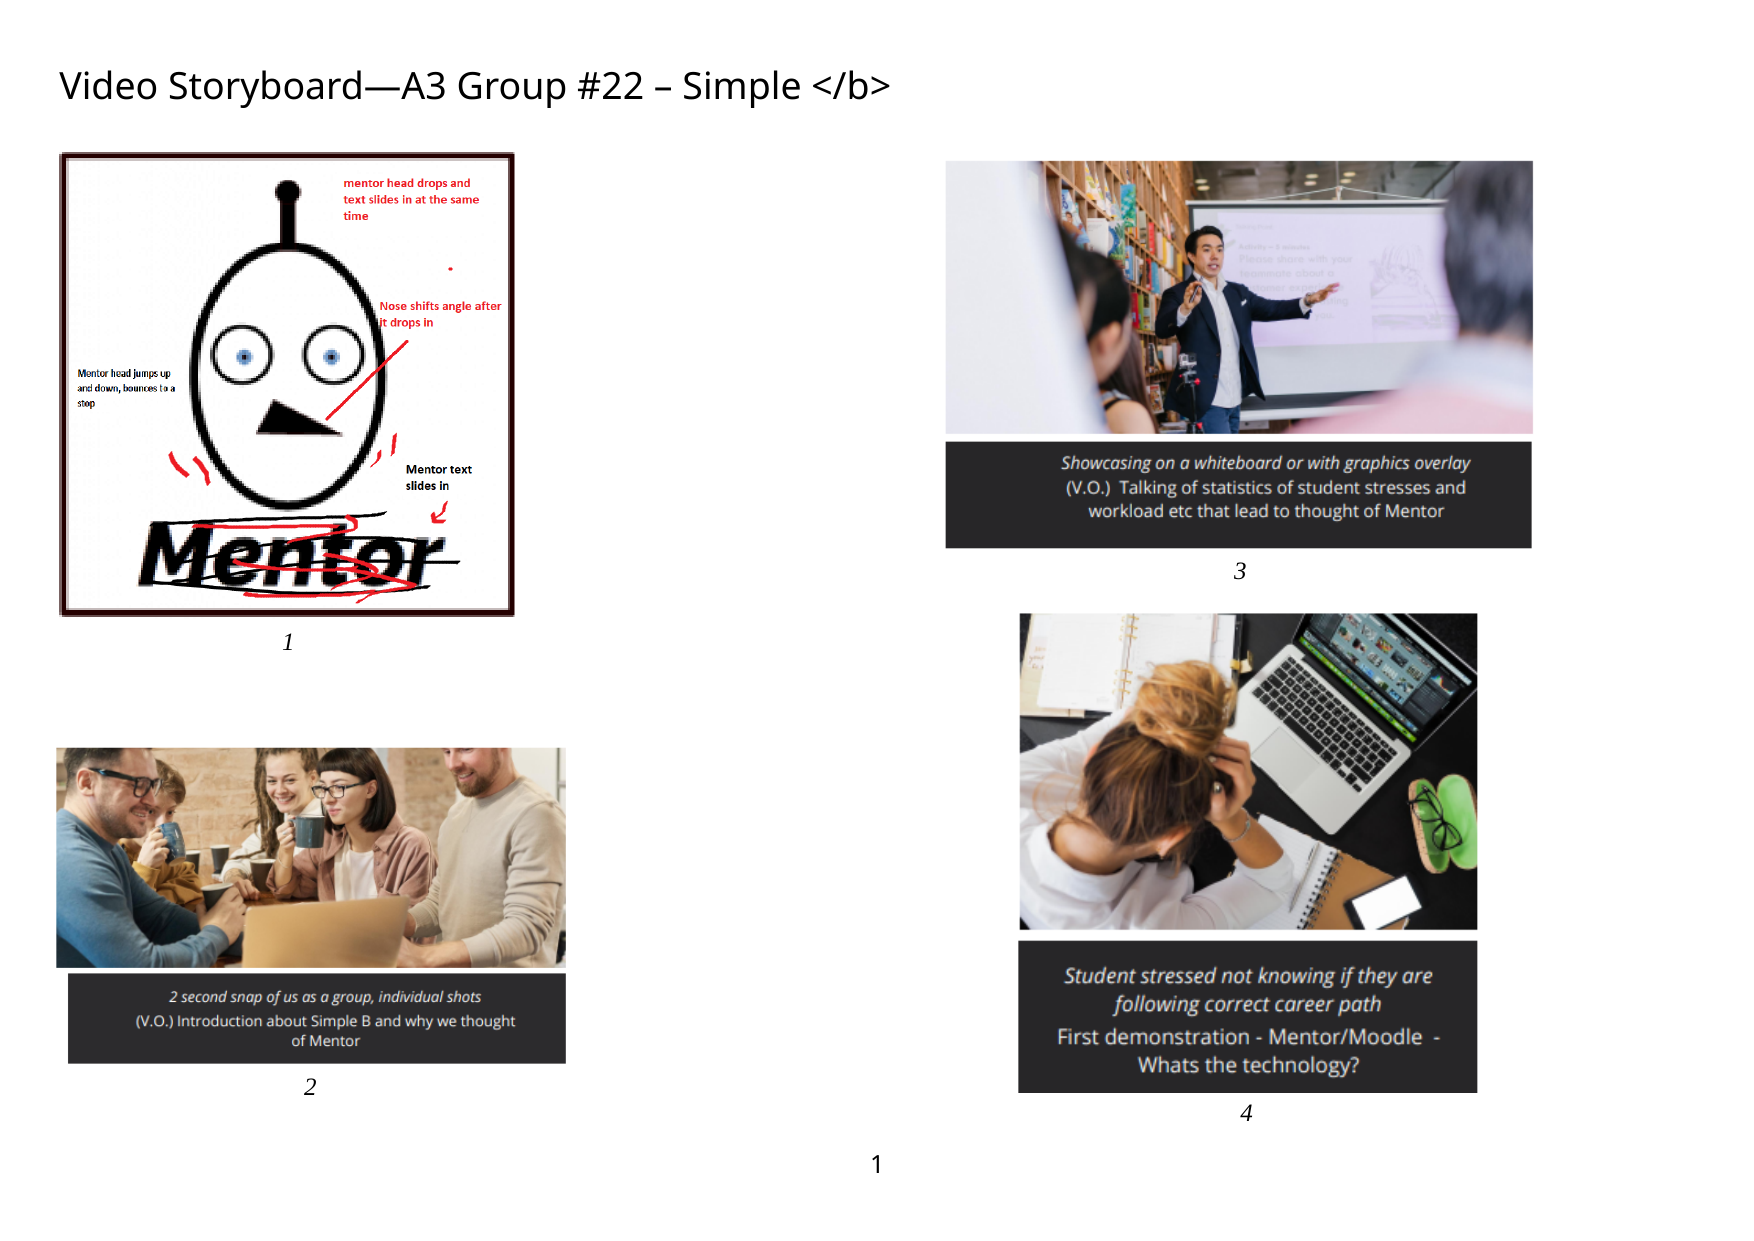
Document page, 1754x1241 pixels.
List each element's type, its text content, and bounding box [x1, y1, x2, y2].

picture [59, 152, 520, 622]
picture [945, 153, 1537, 551]
text 1 [59, 622, 519, 656]
text 2 [56, 1067, 567, 1101]
text 3 [946, 551, 1537, 585]
text 4 [1018, 1093, 1477, 1127]
picture [1017, 610, 1478, 1093]
picture [56, 728, 567, 1067]
